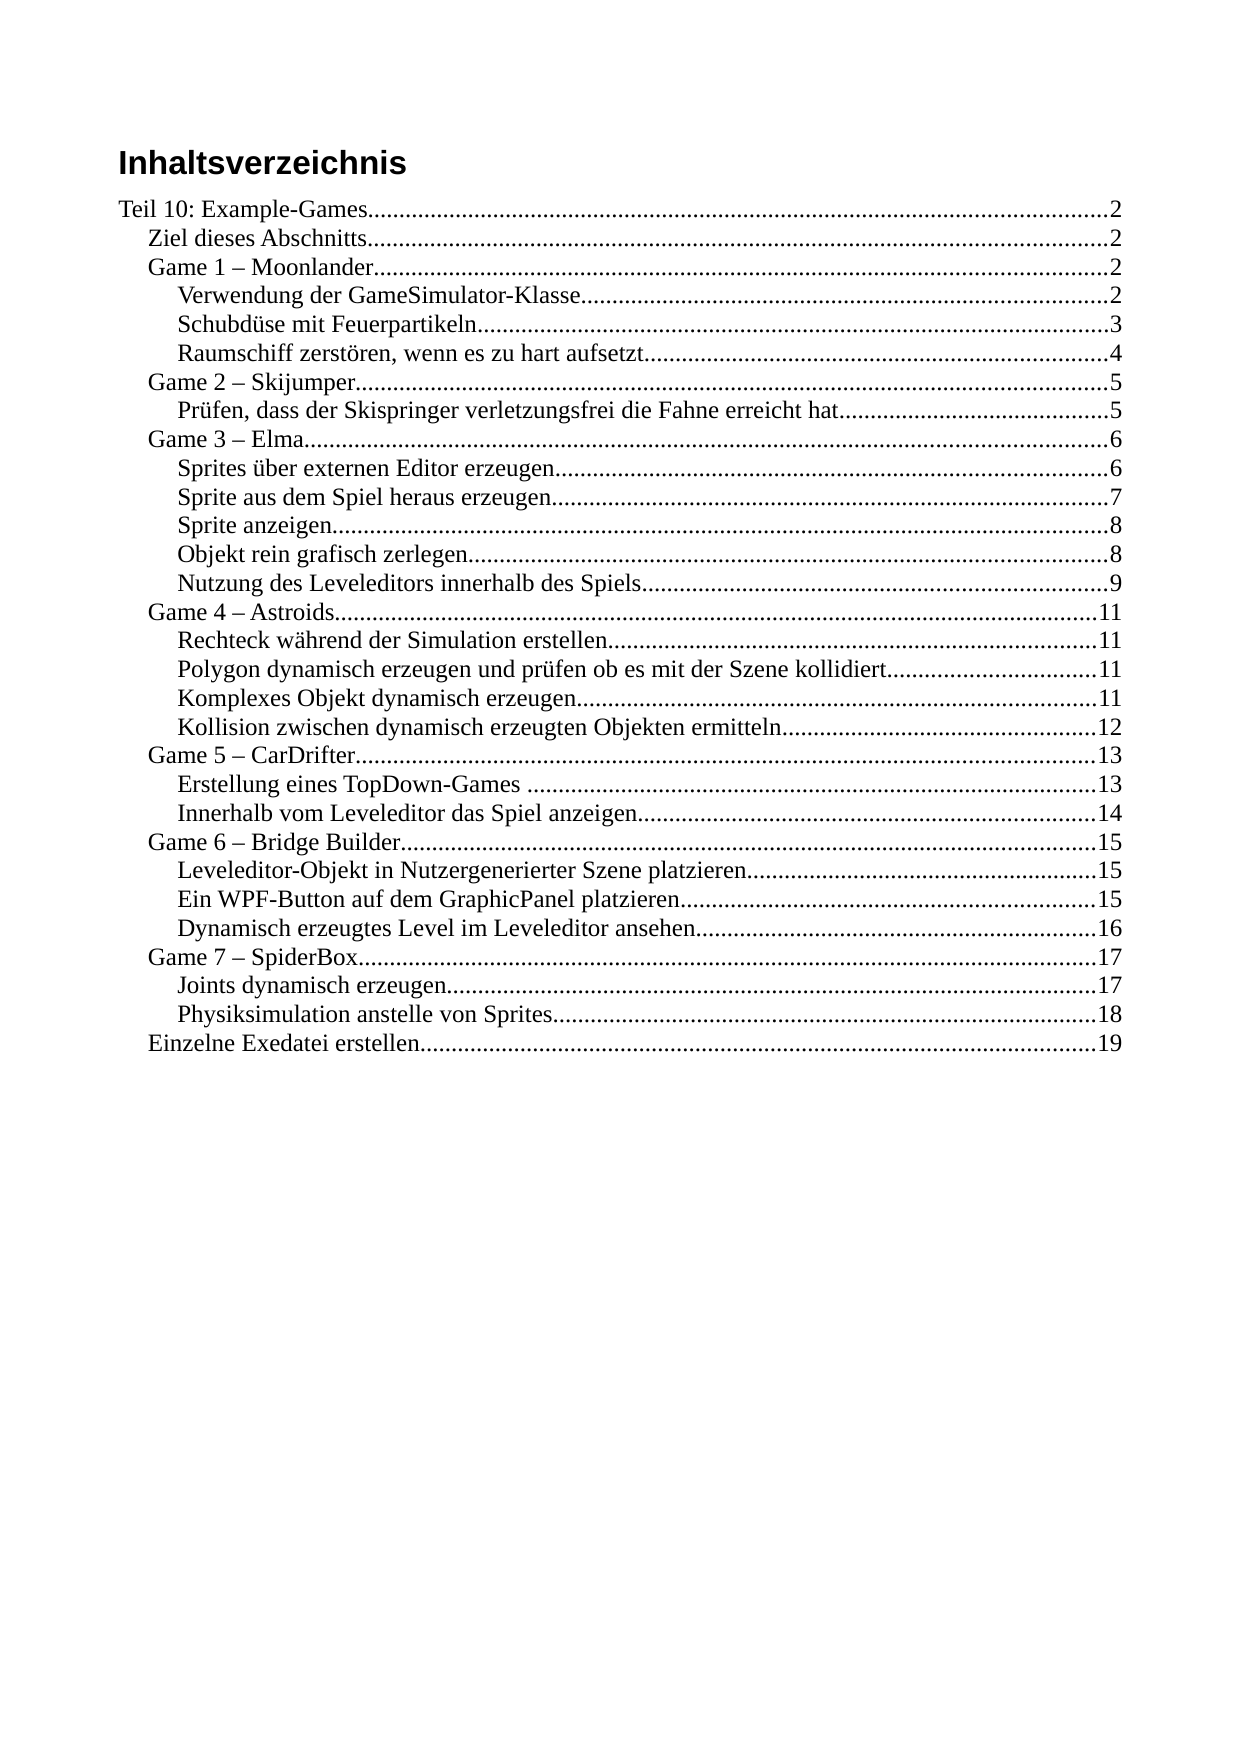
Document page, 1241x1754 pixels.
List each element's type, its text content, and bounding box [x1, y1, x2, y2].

text Game 2 – Skijumper 5 [148, 367, 1122, 395]
text Kollision zwischen dynamisch erzeugten Objekten ermitteln 12 [177, 712, 1122, 740]
text Sprite aus dem Spiel heraus erzeugen 7 [177, 482, 1122, 510]
text Game 1 – Moonlander 2 [148, 252, 1122, 280]
text Polygon dynamisch erzeugen und prüfen ob es mit der Szene kollidiert 11 [177, 654, 1122, 683]
text Raumschiff zerstören, wenn es zu hart aufsetzt 4 [177, 338, 1122, 367]
text Nutzung des Leveleditors innerhalb des Spiels 9 [177, 568, 1122, 597]
text Erstellung eines TopDown-Games 13 [177, 769, 1122, 798]
text Teil 10: Example-Games 2 [118, 194, 1122, 223]
subtitle Inhaltsverzeichnis [118, 143, 1122, 182]
text Ziel dieses Abschnitts 2 [148, 223, 1122, 252]
text Physiksimulation anstelle von Sprites 18 [177, 999, 1122, 1028]
text Innerhalb vom Leveleditor das Spiel anzeigen 14 [177, 798, 1122, 827]
text Prüfen, dass der Skispringer verletzungsfrei die Fahne erreicht hat 5 [177, 395, 1122, 424]
text Game 6 – Bridge Builder 15 [148, 827, 1122, 855]
text Rechteck während der Simulation erstellen 11 [177, 625, 1122, 654]
text Ein WPF-Button auf dem GraphicPanel platzieren 15 [177, 884, 1122, 913]
text Joints dynamisch erzeugen 17 [177, 970, 1122, 999]
text Sprites über externen Editor erzeugen 6 [177, 453, 1122, 482]
text Sprite anzeigen 8 [177, 510, 1122, 539]
text Game 4 – Astroids 11 [148, 597, 1122, 625]
text Leveleditor-Objekt in Nutzergenerierter Szene platzieren 15 [177, 855, 1122, 884]
text Schubdüse mit Feuerpartikeln 3 [177, 309, 1122, 338]
text Einzelne Exedatei erstellen 19 [148, 1028, 1122, 1057]
text Komplexes Objekt dynamisch erzeugen 11 [177, 683, 1122, 712]
text Verwendung der GameSimulator-Klasse 2 [177, 280, 1122, 309]
text Game 5 – CarDrifter 13 [148, 740, 1122, 769]
text Dynamisch erzeugtes Level im Leveleditor ansehen 16 [177, 913, 1122, 942]
text Game 7 – SpiderBox 17 [148, 942, 1122, 970]
text Objekt rein grafisch zerlegen 8 [177, 539, 1122, 568]
text Game 3 – Elma 6 [148, 424, 1122, 453]
